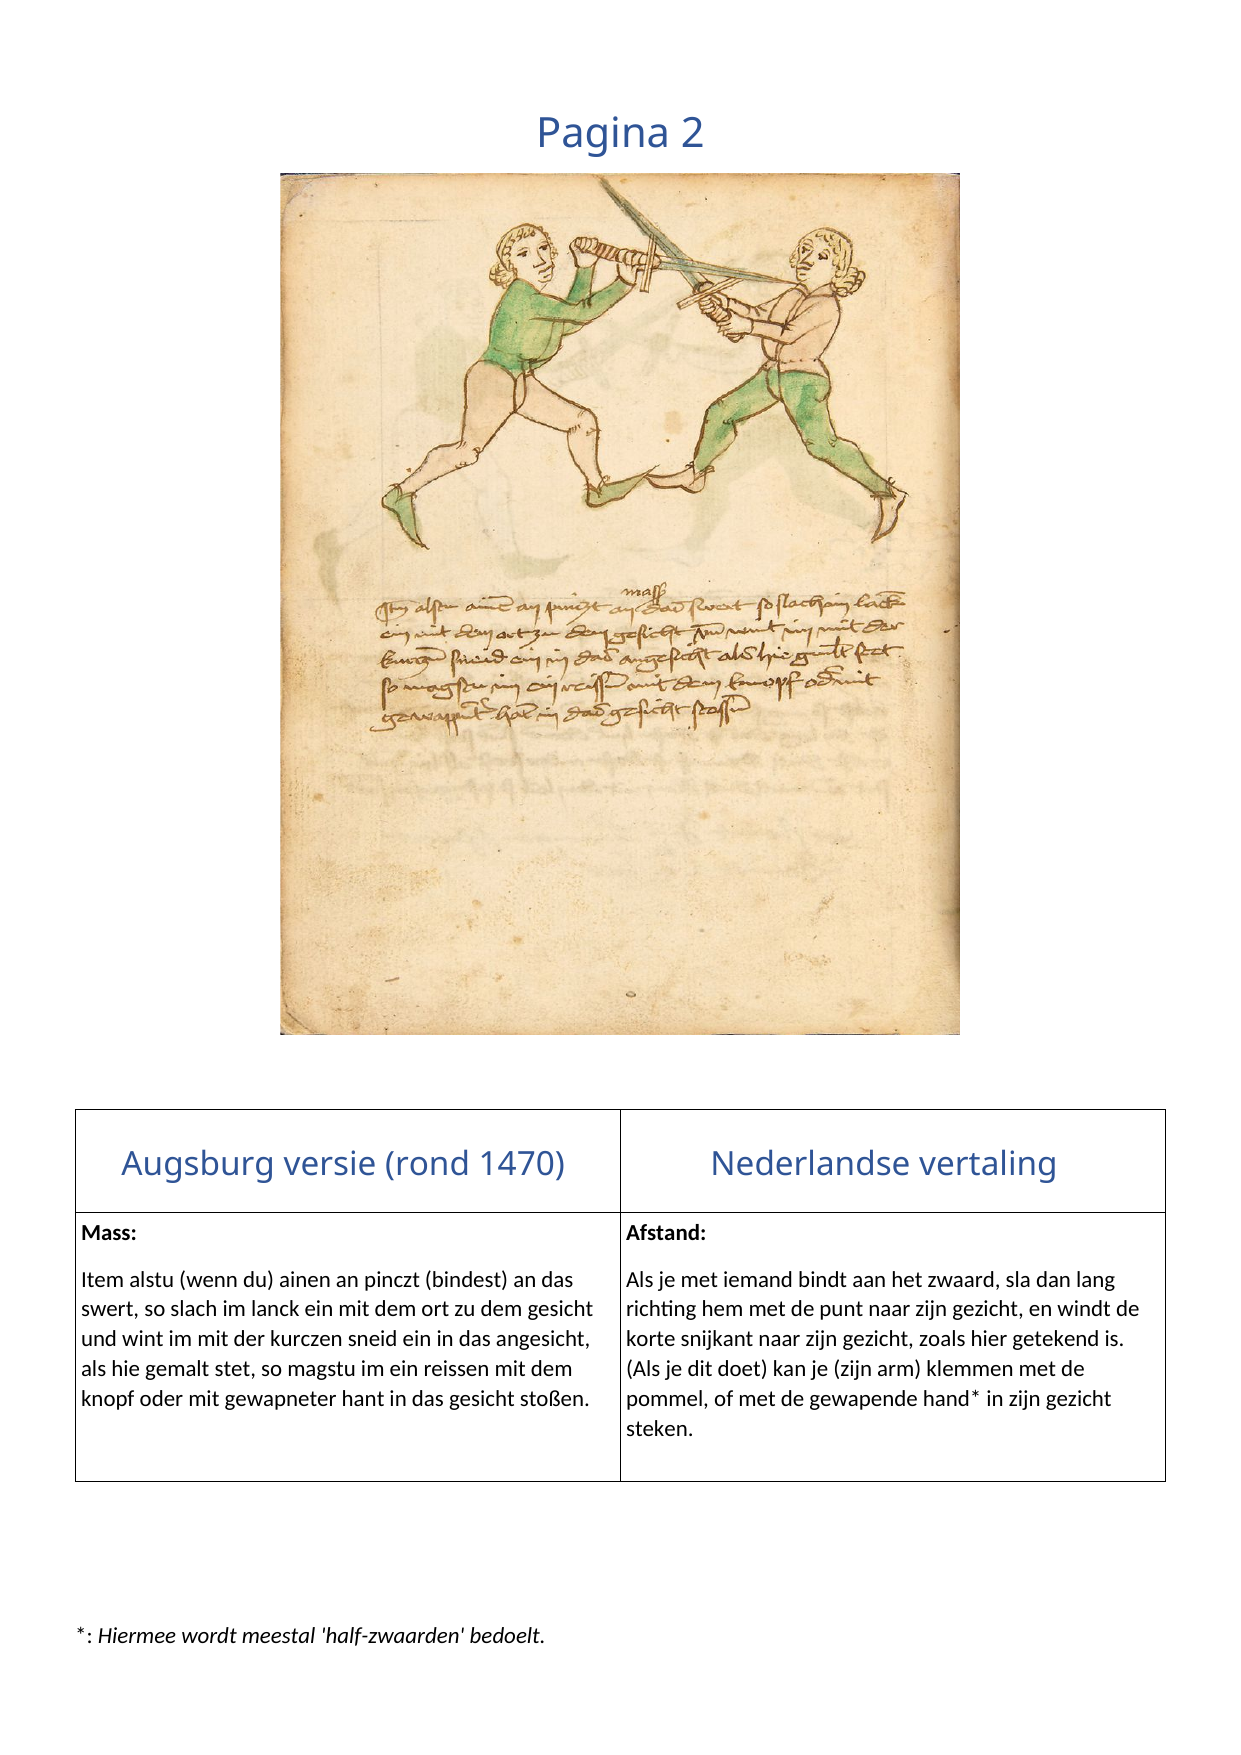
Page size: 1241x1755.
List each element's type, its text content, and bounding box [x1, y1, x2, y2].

subtitle Pagina 2 [75, 103, 1165, 160]
table_header Augsburg versie (rond 1470) [76, 1110, 620, 1212]
table_cell Afstand: Als je met iemand bindt aan het zwaard, sla dan lang richting hem met de punt naar zijn gezicht, en windt de korte snijkant naar zijn gezicht, zoals hier getekend is. (Als je dit doet) kan je (zijn arm) klemmen met de pommel, of met de gewapende hand* in zijn gezicht steken. [621, 1213, 1165, 1481]
picture [280, 173, 960, 1035]
table_cell Mass: Item alstu (wenn du) ainen an pinczt (bindest) an das swert, so slach im lanck ein mit dem ort zu dem gesicht und wint im mit der kurczen sneid ein in das angesicht, als hie gemalt stet, so magstu im ein reissen mit dem knopf oder mit gewapneter hant in das gesicht stoßen. [76, 1213, 620, 1481]
table_header Nederlandse vertaling [621, 1110, 1165, 1212]
text *: Hiermee wordt meestal 'half-zwaarden' bedoelt. [75, 1621, 1165, 1649]
